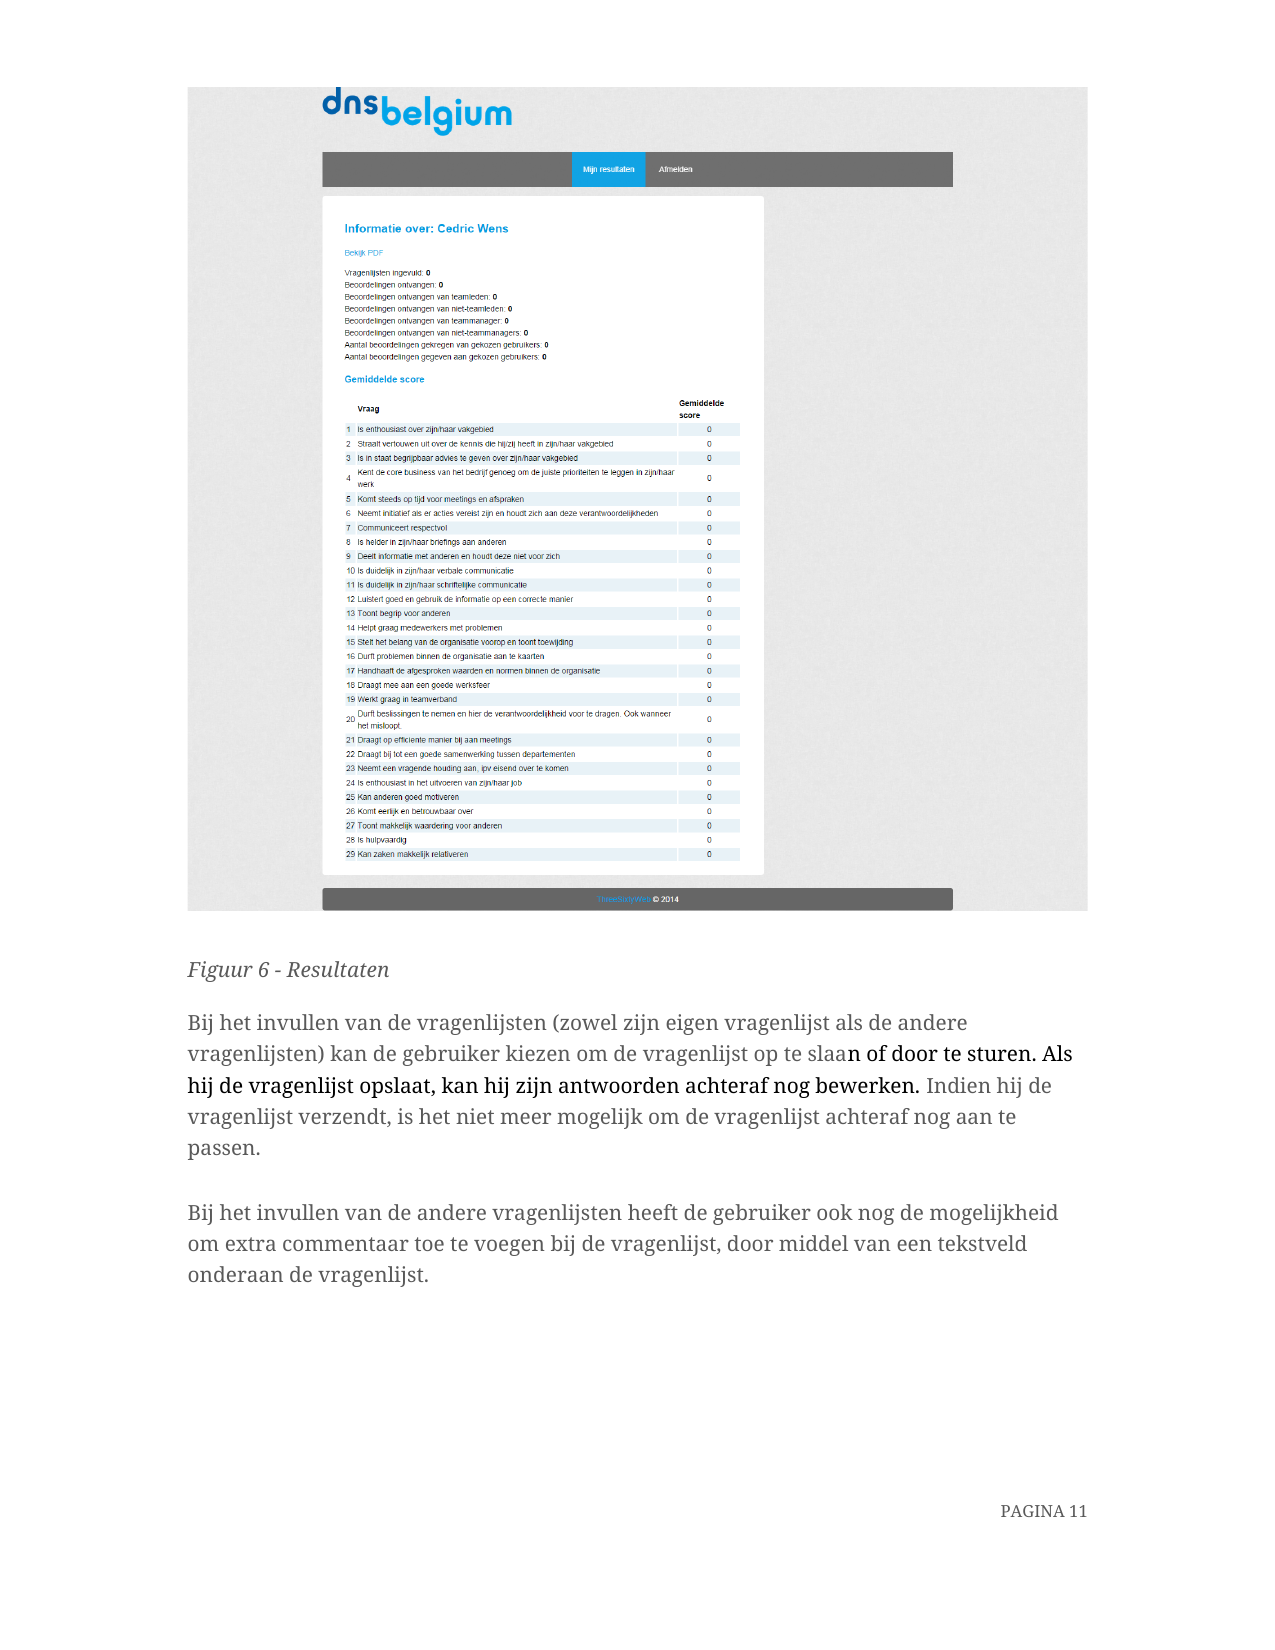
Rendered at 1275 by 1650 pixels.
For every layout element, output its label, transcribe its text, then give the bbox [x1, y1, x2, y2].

text Bij het invullen van de vragenlijsten (zowel zijn eigen vragenlijst als de andere vragenlijsten) kan de gebruiker kiezen om de vragenlijst op te slaan of door te sturen. Als hij de vragenlijst opslaat, kan hij zijn antwoorden achteraf nog bewerken. Indien hij de vragenlijst verzendt, is het niet meer mogelijk om de vragenlijst achteraf nog aan te passen. [187, 1008, 1087, 1162]
text Bij het invullen van de andere vragenlijsten heeft de gebruiker ook nog de mogelijkheid om extra commentaar toe te voegen bij de vragenlijst, door middel van een tekstveld onderaan de vragenlijst. [187, 1198, 1087, 1289]
text Figuur 6 - Resultaten [187, 955, 1087, 983]
